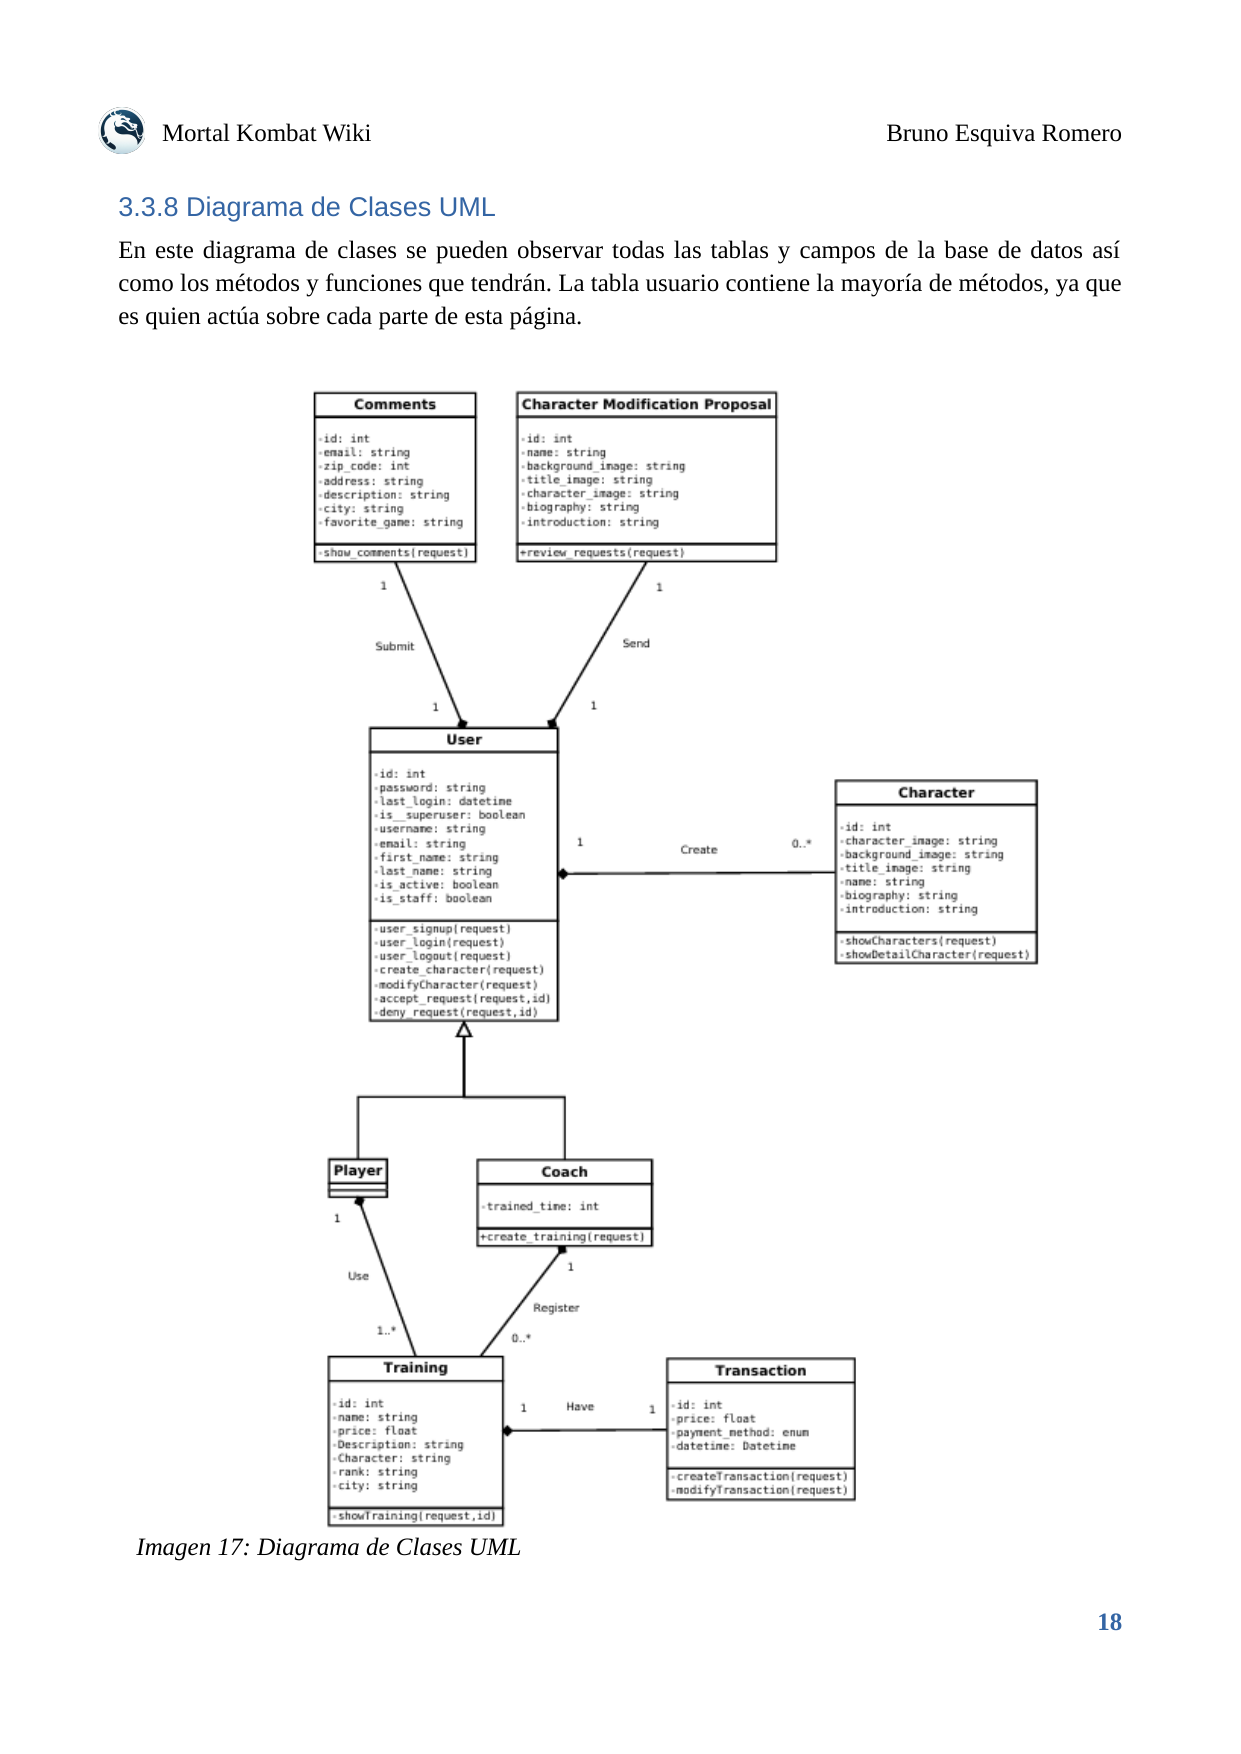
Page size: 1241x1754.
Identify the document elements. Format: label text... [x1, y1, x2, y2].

text Imagen 17: Diagrama de Clases UML [136, 374, 851, 1561]
subtitle 3.3.8 Diagrama de Clases UML [118, 191, 1122, 222]
picture [270, 373, 1064, 1532]
text En este diagrama de clases se pueden observar todas las tablas y campos de la base de datos así como los métodos y funciones que tendrán. La tabla usuario contiene la mayoría de métodos, ya que es quien actúa sobre cada parte de esta página. [118, 235, 1122, 329]
picture [98, 107, 145, 154]
